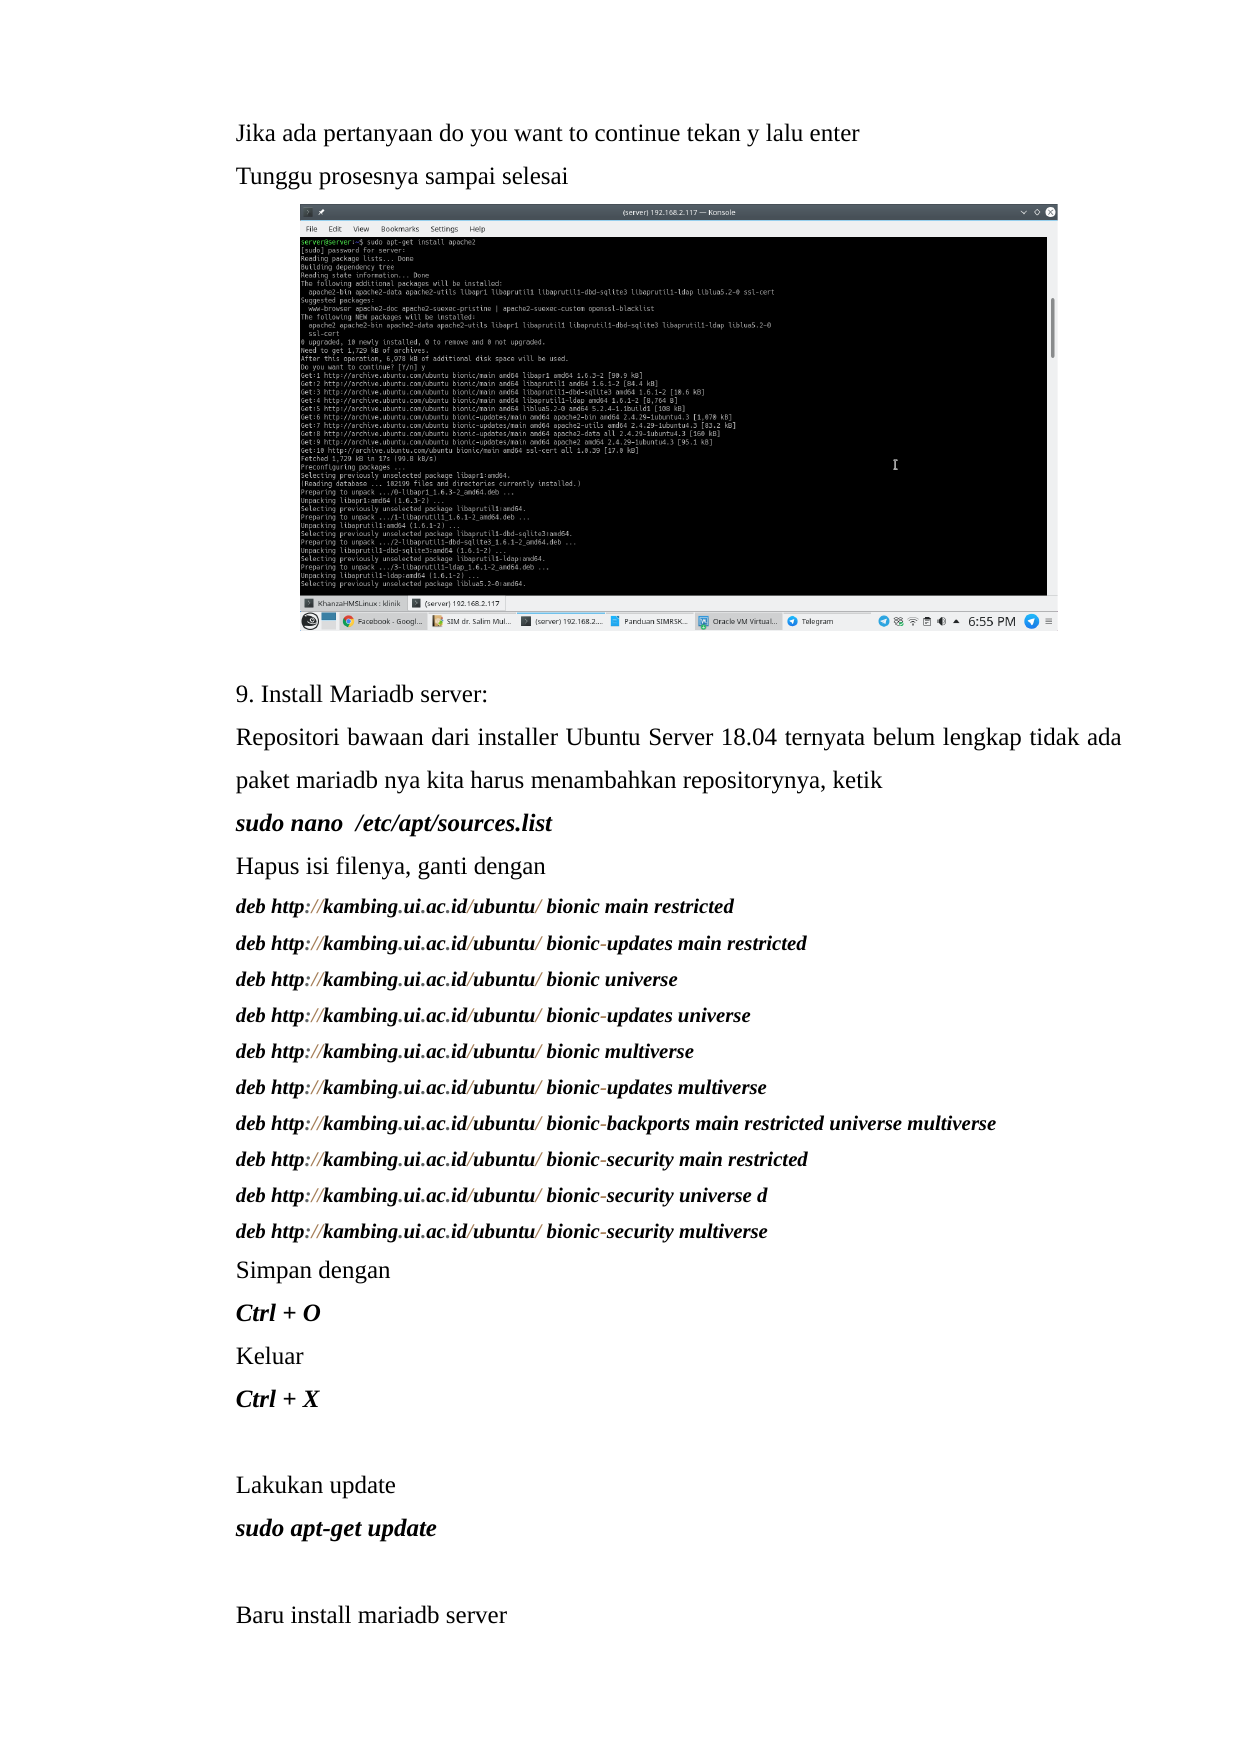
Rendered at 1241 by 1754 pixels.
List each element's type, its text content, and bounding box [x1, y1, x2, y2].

text Jika ada pertanyaan do you want to continue tekan y lalu enter [236, 118, 1122, 147]
text deb http://kambing.ui.ac.id/ubuntu/ bionic universe [236, 966, 1122, 991]
text deb http://kambing.ui.ac.id/ubuntu/ bionic multiverse [236, 1038, 1122, 1063]
text Ctrl + X [236, 1384, 1122, 1413]
text deb http://kambing.ui.ac.id/ubuntu/ bionic-updates multiverse [236, 1074, 1122, 1099]
text deb http://kambing.ui.ac.id/ubuntu/ bionic-security universe d [236, 1183, 1122, 1207]
text Simpan dengan [236, 1255, 1122, 1283]
text Tunggu prosesnya sampai selesai [236, 161, 1122, 190]
text sudo apt-get update [236, 1513, 1122, 1542]
text 9. Install Mariadb server: [236, 679, 1122, 707]
text Ctrl + O [236, 1298, 1122, 1327]
text Repositori bawaan dari installer Ubuntu Server 18.04 ternyata belum lengkap tidak ada paket mariadb nya kita harus menambahkan repositorynya, ketik [236, 722, 1122, 794]
text deb http://kambing.ui.ac.id/ubuntu/ bionic-security multiverse [236, 1219, 1122, 1243]
text Keluar [236, 1341, 1122, 1370]
text deb http://kambing.ui.ac.id/ubuntu/ bionic-updates main restricted [236, 930, 1122, 954]
picture [300, 204, 1058, 631]
text Lakukan update [236, 1470, 1122, 1499]
text Baru install mariadb server [236, 1600, 1122, 1628]
text Hapus isi filenya, ganti dengan [236, 851, 1122, 880]
text deb http://kambing.ui.ac.id/ubuntu/ bionic-updates universe [236, 1002, 1122, 1027]
text deb http://kambing.ui.ac.id/ubuntu/ bionic main restricted [236, 894, 1122, 918]
text sudo nano /etc/apt/sources.list [236, 808, 1122, 837]
text deb http://kambing.ui.ac.id/ubuntu/ bionic-backports main restricted universe multiverse [236, 1111, 1122, 1135]
text deb http://kambing.ui.ac.id/ubuntu/ bionic-security main restricted [236, 1147, 1122, 1171]
